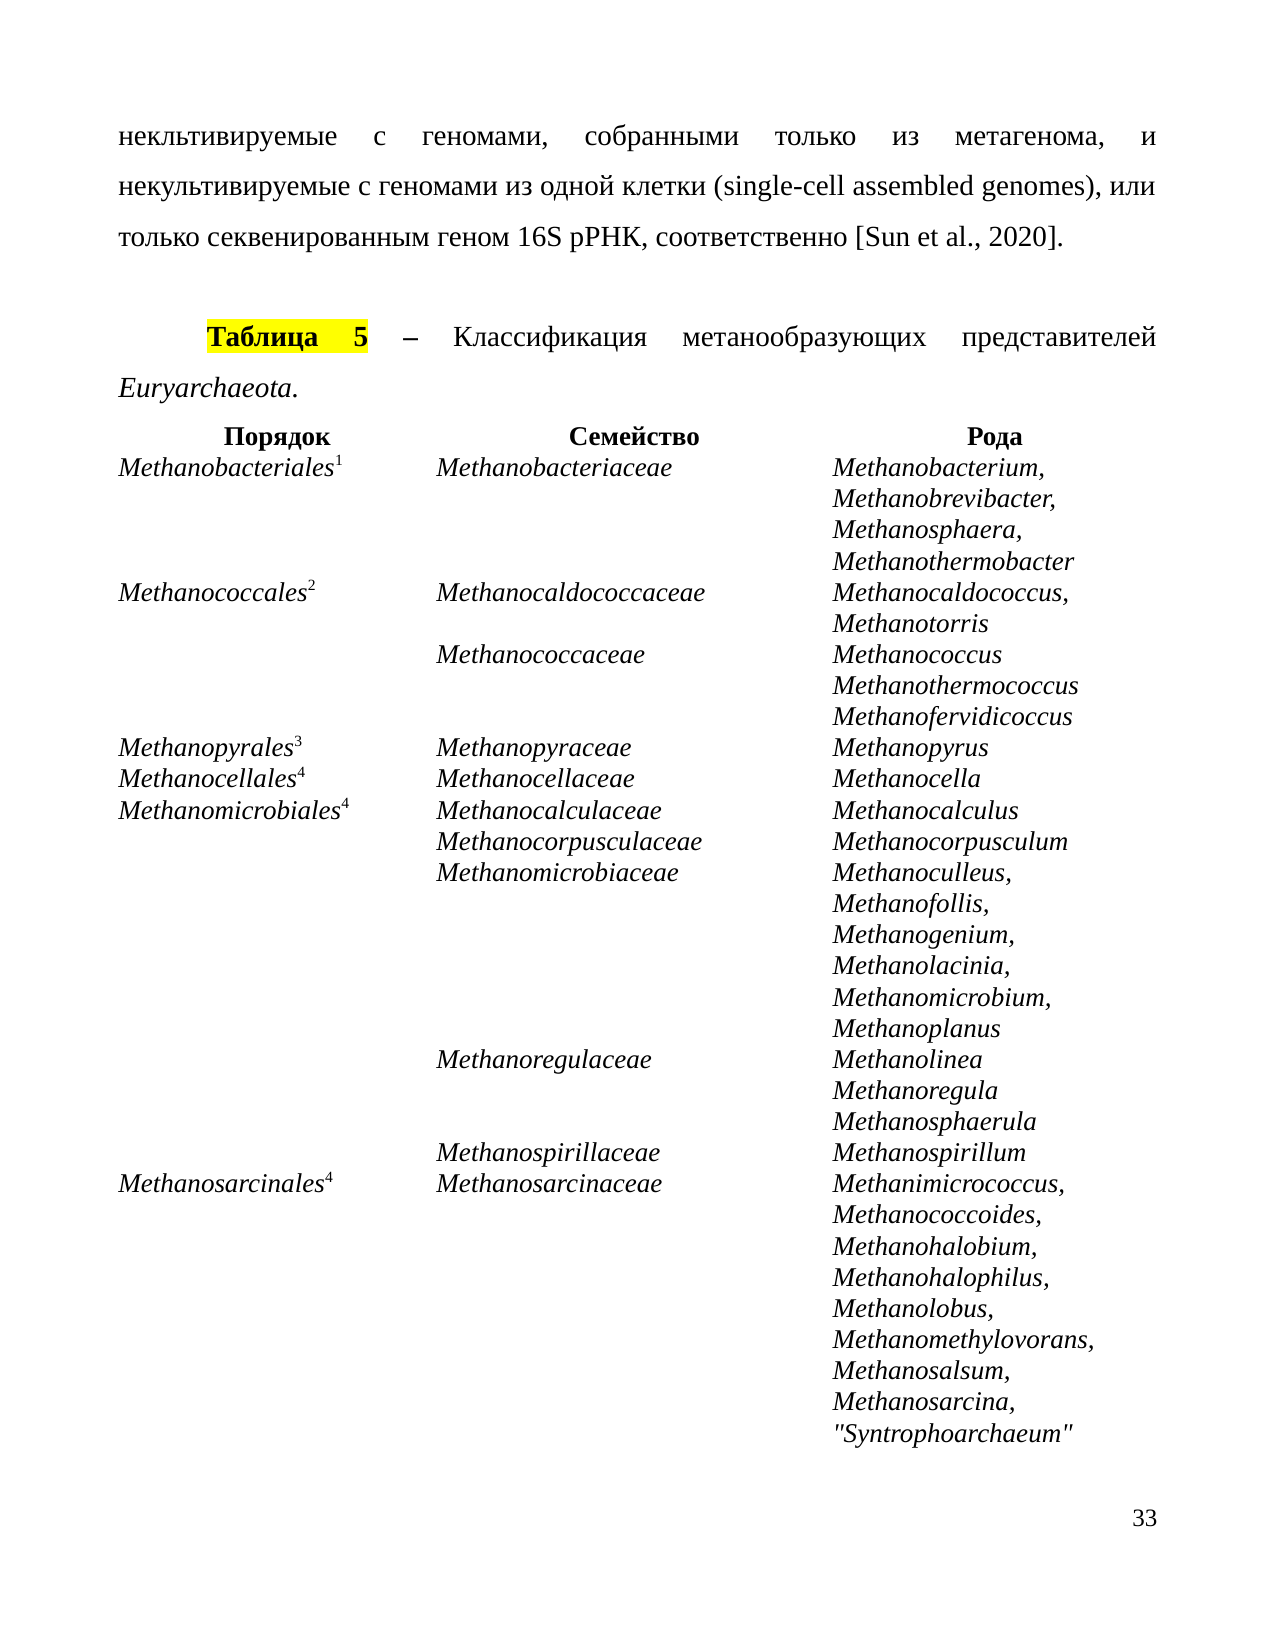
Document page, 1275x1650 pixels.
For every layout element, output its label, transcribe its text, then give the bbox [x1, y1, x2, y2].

table_cell Methanocaldococcus, Methanotorris [832, 576, 1157, 638]
table_header Семейство [436, 420, 832, 451]
table_cell Methanimicrococcus, Methanococcoides, Methanohalobium, Methanohalophilus, Methanolobus, Methanomethylovorans, Methanosalsum, Methanosarcina, "Syntrophoarchaeum" [832, 1168, 1157, 1448]
table_cell Methanomicrobiales4 [118, 794, 436, 1167]
table_cell Methanopyrales3 [118, 731, 436, 763]
table_cell Methanoregulaceae [436, 1043, 832, 1136]
table_cell Methanopyrus [832, 731, 1157, 763]
table_cell Methanocella [832, 763, 1157, 794]
table_cell Methanolinea Methanoregula Methanosphaerula [832, 1043, 1157, 1136]
table_cell Methanococcaceae [436, 638, 832, 731]
table_header Порядок [118, 420, 436, 451]
text Таблица 5 – Классификация метанообразующих представителей Euryarchaeota. [118, 319, 1157, 403]
table_cell Methanocellales4 [118, 763, 436, 794]
table_cell Methanococcales2 [118, 576, 436, 731]
table_cell Methanosarcinaceae [436, 1168, 832, 1448]
table_cell Methanomicrobiaceae [436, 856, 832, 1043]
table_cell Methanospirillum [832, 1136, 1157, 1167]
table_header Рода [832, 420, 1157, 451]
table_cell Methanocalculus [832, 794, 1157, 825]
table_cell Methanocaldococcaceae [436, 576, 832, 638]
table_cell Methanosarcinales4 [118, 1168, 436, 1448]
table_cell Methanocorpusculum [832, 825, 1157, 856]
table_cell Methanobacteriales1 [118, 451, 436, 576]
table_cell Methanococcus Methanothermococcus Methanofervidicoccus [832, 638, 1157, 731]
table_cell Methanoculleus, Methanofollis, Methanogenium, Methanolacinia, Methanomicrobium, Methanoplanus [832, 856, 1157, 1043]
table_cell Methanobacterium, Methanobrevibacter, Methanosphaera, Methanothermobacter [832, 451, 1157, 576]
table_cell Methanocellaceae [436, 763, 832, 794]
table_cell Methanospirillaceae [436, 1136, 832, 1167]
table_cell Methanopyraceae [436, 731, 832, 763]
text некльтивируемые с геномами, собранными только из метагенома, и некультивируемые с геномами из одной клетки (single-cell assembled genomes), или только секвенированным геном 16S рРНК, соответственно [Sun et al., 2020]. [118, 118, 1157, 252]
table_cell Methanobacteriaceae [436, 451, 832, 576]
table_cell Methanocalculaceae [436, 794, 832, 825]
table_cell Methanocorpusculaceae [436, 825, 832, 856]
